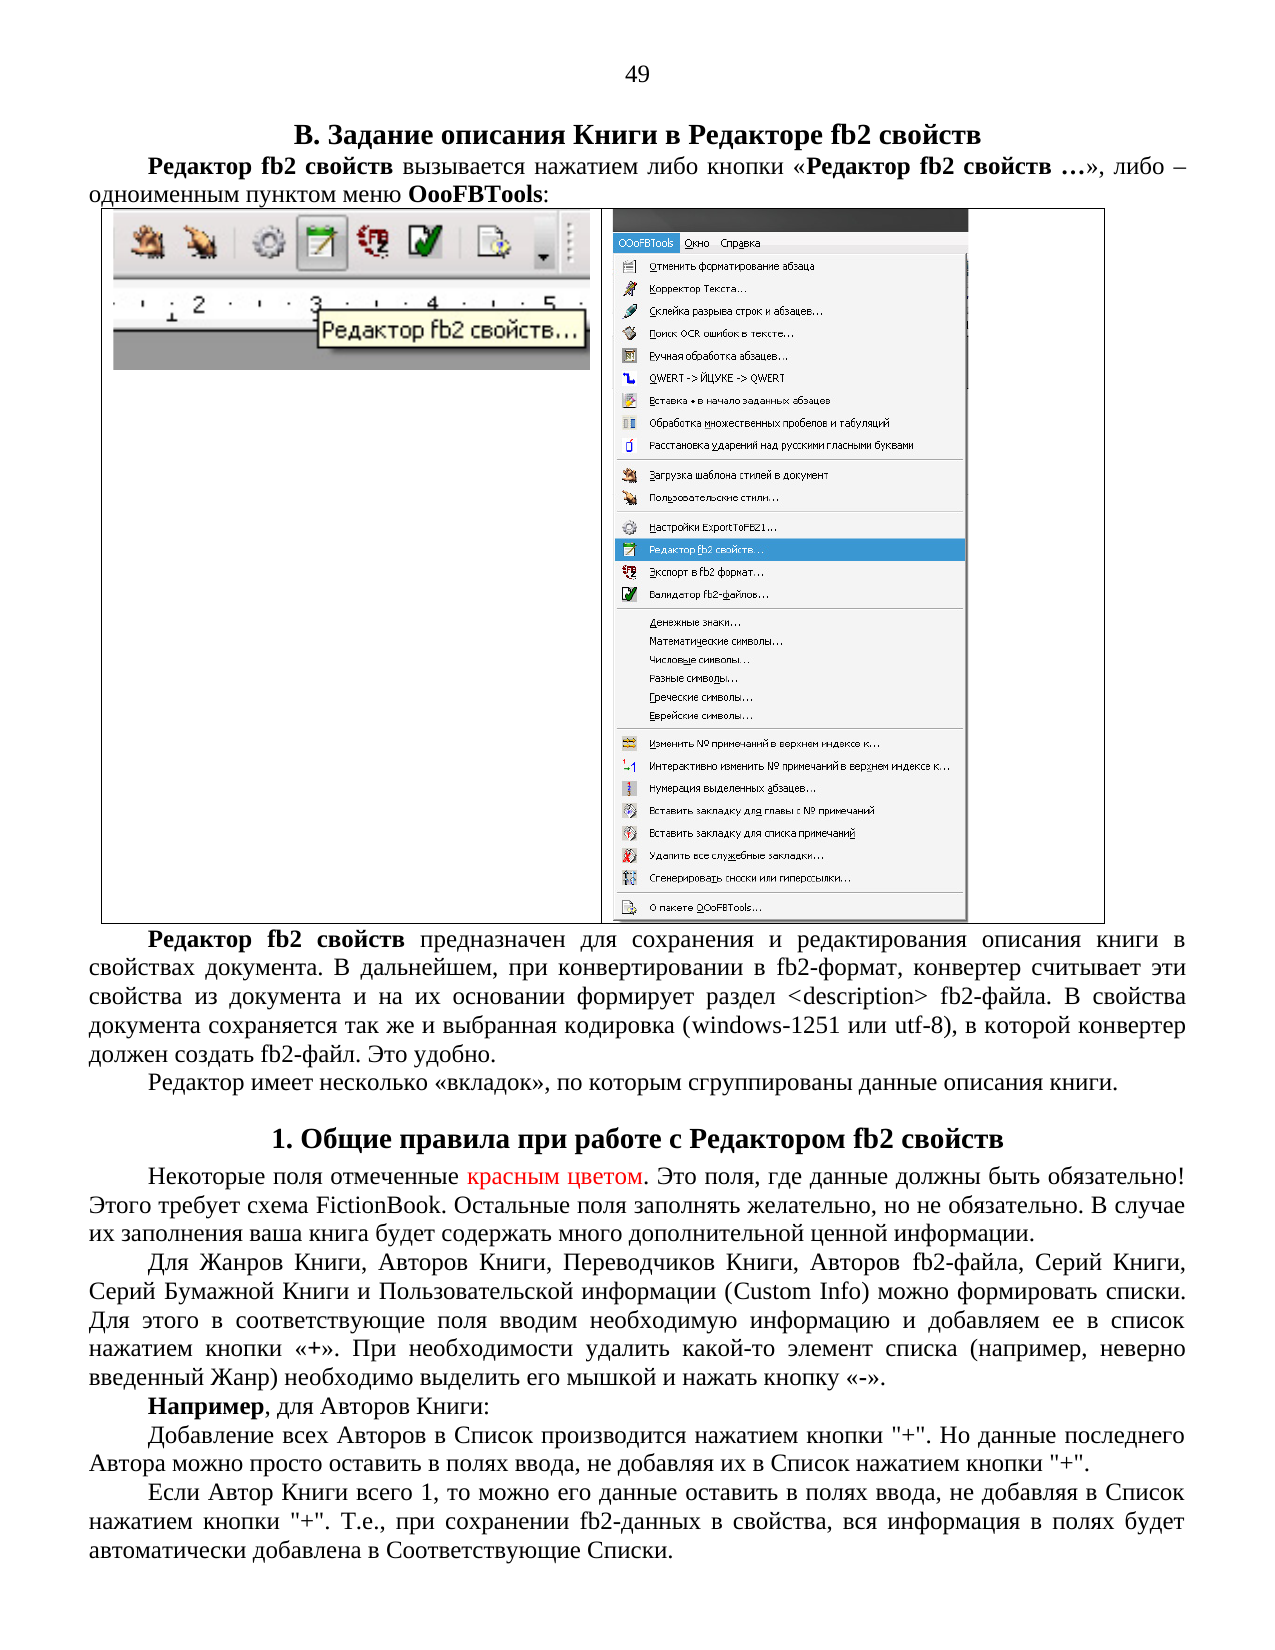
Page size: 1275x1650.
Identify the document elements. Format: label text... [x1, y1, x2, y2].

subtitle В. Задание описания Книги в Редакторе fb2 свойств [89, 117, 1186, 151]
text Редактор fb2 свойств вызывается нажатием либо кнопки «Редактор fb2 свойств …», либо – одноименным пунктом меню OooFBTools: [89, 151, 1186, 208]
text Некоторые поля отмеченные красным цветом. Это поля, где данные должны быть обязательно! Этого требует схема FictionBook. Остальные поля заполнять желательно, но не обязательно. В случае их заполнения ваша книга будет содержать много дополнительной ценной информации. [89, 1161, 1186, 1247]
picture [612, 209, 969, 923]
text Редактор имеет несколько «вкладок», по которым сгруппированы данные описания книги. [89, 1067, 1186, 1096]
text Например, для Авторов Книги: [89, 1391, 1186, 1420]
text Добавление всех Авторов в Список производится нажатием кнопки "+". Но данные последнего Автора можно просто оставить в полях ввода, не добавляя их в Список нажатием кнопки "+". [89, 1420, 1186, 1477]
subtitle 1. Общие правила при работе с Редактором fb2 свойств [89, 1121, 1186, 1155]
text Если Автор Книги всего 1, то можно его данные оставить в полях ввода, не добавляя в Список нажатием кнопки "+". Т.е., при сохранении fb2-данных в свойства, вся информация в полях будет автоматически добавлена в Соответствующие Списки. [89, 1477, 1186, 1563]
table_header [602, 209, 612, 923]
text Для Жанров Книги, Авторов Книги, Переводчиков Книги, Авторов fb2-файла, Серий Книги, Серий Бумажной Книги и Пользовательской информации (Custom Info) можно формировать списки. Для этого в соответствующие поля вводим необходимую информацию и добавляем ее в список нажатием кнопки «+». При необходимости удалить какой-то элемент списка (например, неверно введенный Жанр) необходимо выделить его мышкой и нажать кнопку «-». [89, 1247, 1186, 1391]
picture [113, 209, 590, 370]
table_header [102, 209, 601, 923]
table_header [969, 209, 1104, 923]
text Редактор fb2 свойств предназначен для сохранения и редактирования описания книги в свойствах документа. В дальнейшем, при конвертировании в fb2-формат, конвертер считывает эти свойства из документа и на их основании формирует раздел <description> fb2-файла. В свойства документа сохраняется так же и выбранная кодировка (windows-1251 или utf-8), в которой конвертер должен создать fb2-файл. Это удобно. [89, 924, 1186, 1067]
